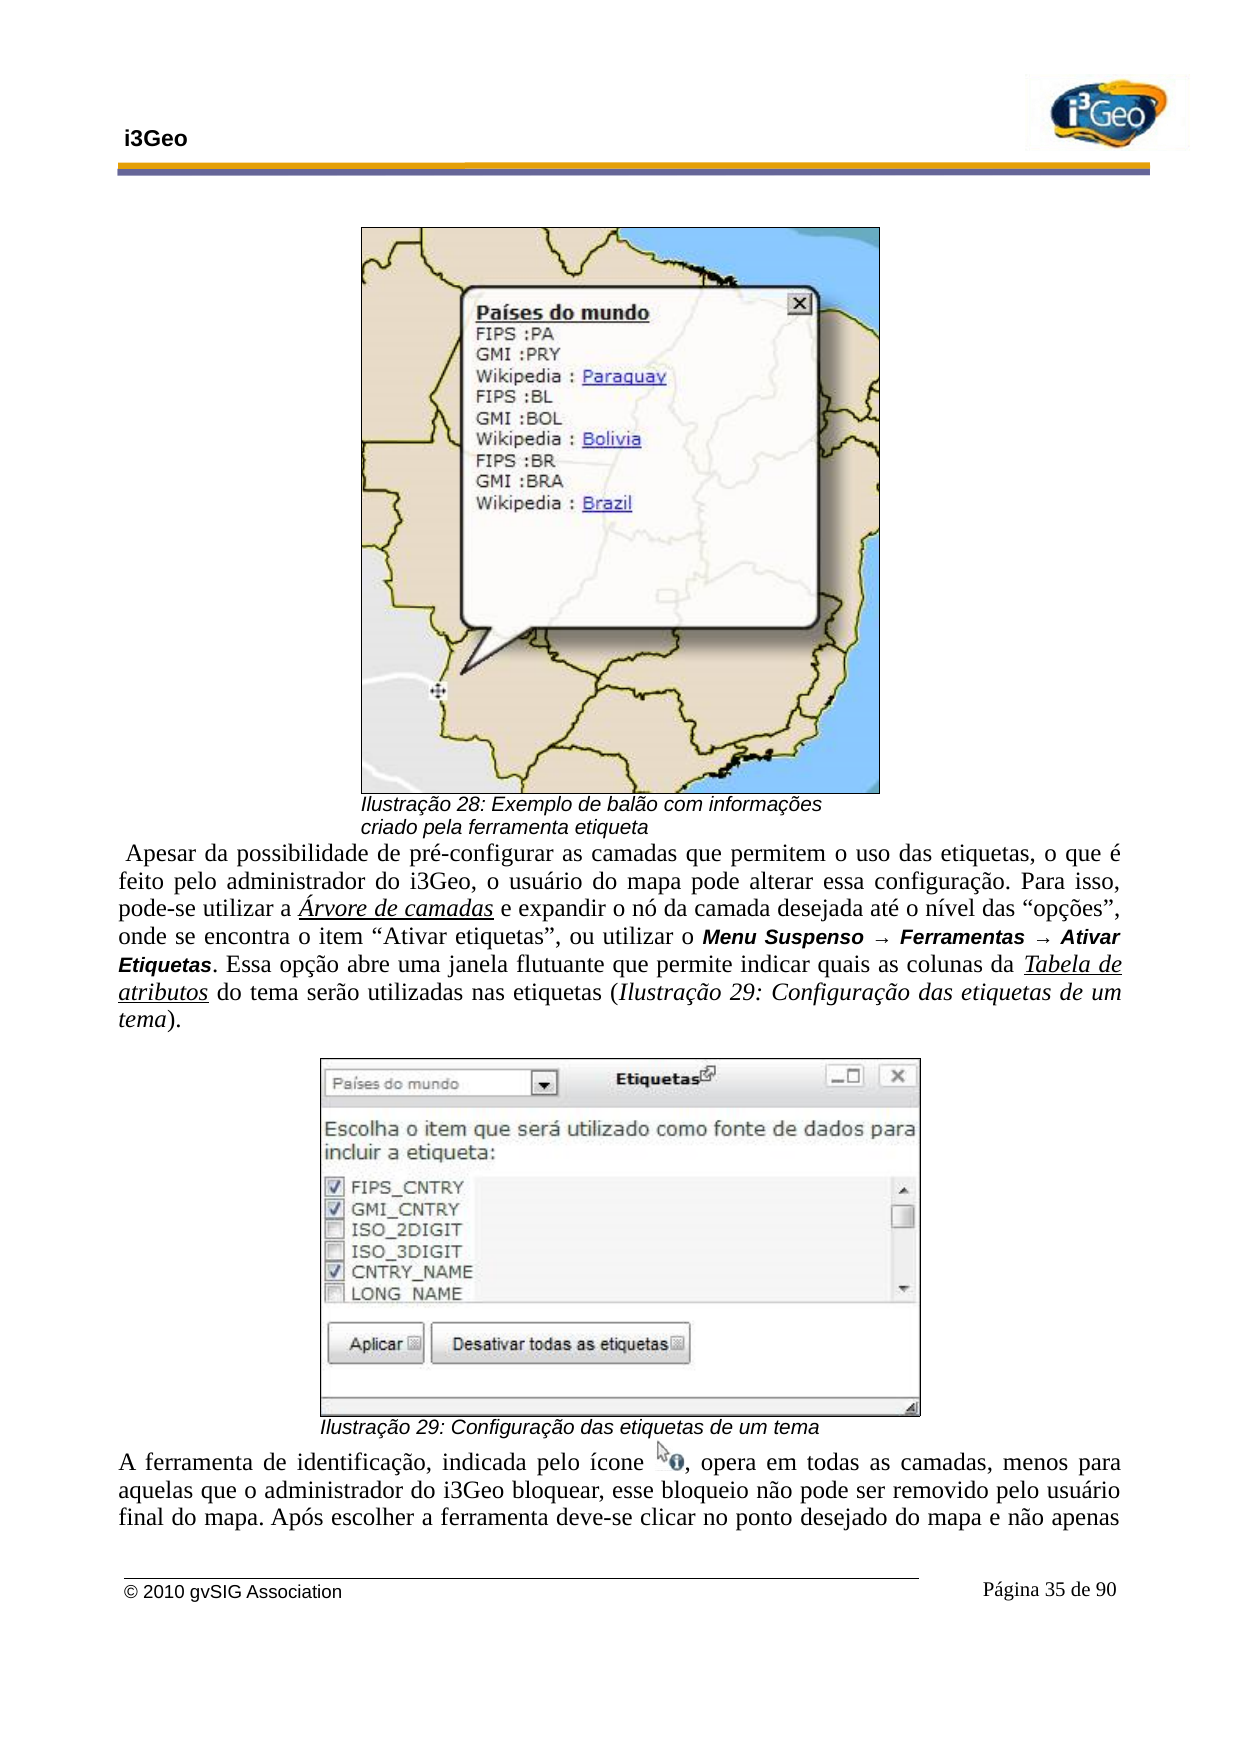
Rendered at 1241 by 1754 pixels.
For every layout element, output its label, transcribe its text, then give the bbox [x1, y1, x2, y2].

picture [1025, 74, 1191, 151]
picture [321, 1059, 920, 1416]
picture [362, 228, 879, 793]
text Apesar da possibilidade de pré-configurar as camadas que permitem o uso das etiquetas, o que é feito pelo administrador do i3Geo, o usuário do mapa pode alterar essa configuração. Para isso, pode-se utilizar a Árvore de camadas e expandir o nó da camada desejada até o nível das “opções”, onde se encontra o item “Ativar etiquetas”, ou utilizar o Menu suspenso → Ferramentas → Ativar etiquetas. Essa opção abre uma janela flutuante que permite indicar quais as colunas da Tabela de atributos do tema serão utilizadas nas etiquetas (Ilustração 29: Configuração das etiquetas de um tema). [118, 214, 1122, 1033]
text A ferramenta de identificação, indicada pelo ícone , opera em todas as camadas, menos para aquelas que o administrador do i3Geo bloquear, esse bloqueio não pode ser removido pelo usuário final do mapa. Após escolher a ferramenta deve-se clicar no ponto desejado do mapa e não apenas [118, 1046, 1122, 1531]
text Ilustração 29: Configuração das etiquetas de um tema [320, 1417, 920, 1439]
picture [654, 1439, 685, 1471]
text Ilustração 28: Exemplo de balão com informações criado pela ferramenta etiqueta [361, 794, 879, 839]
